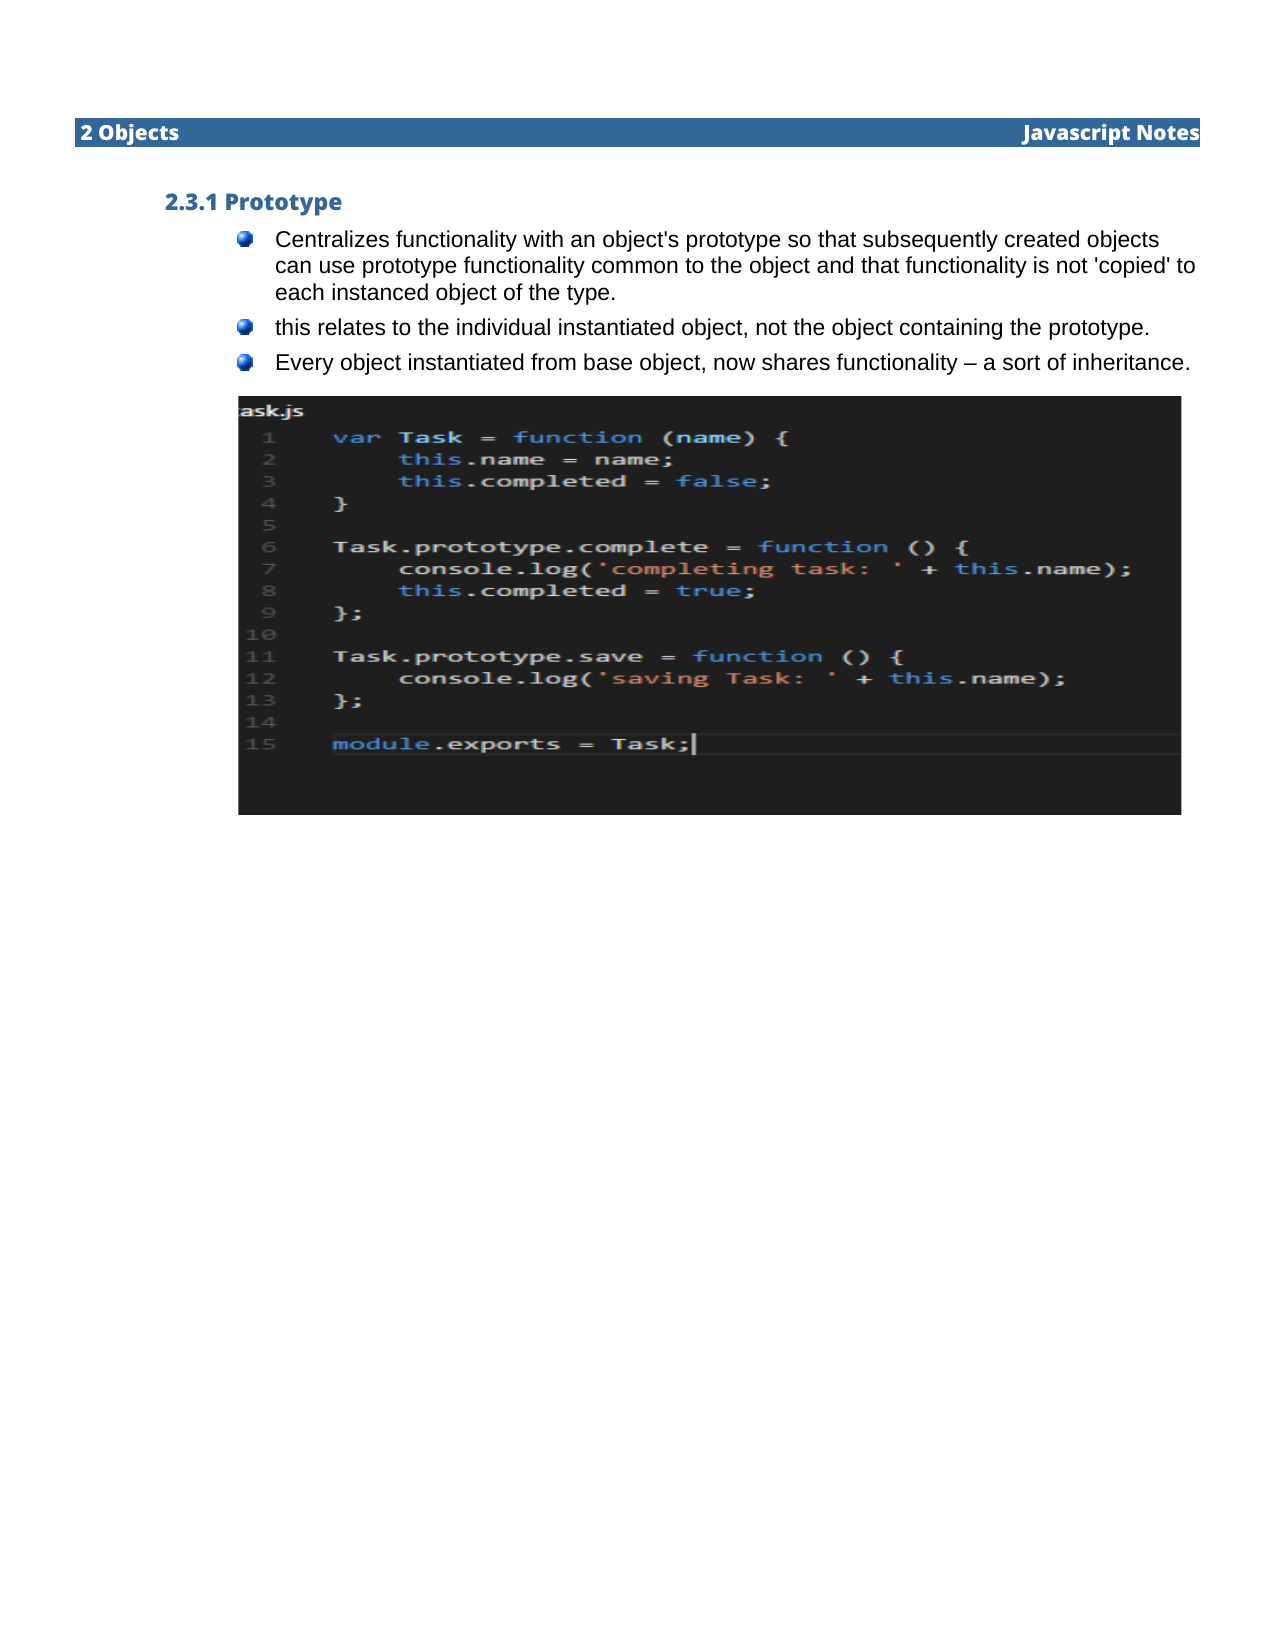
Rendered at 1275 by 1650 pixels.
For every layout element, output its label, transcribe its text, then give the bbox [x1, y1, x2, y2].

subtitle Prototype [75, 186, 1200, 217]
list Centralizes functionality with an object's prototype so that subsequently created objects can use prototype functionality common to the object and that functionality is not 'copied' to each instanced object of the type. [236, 226, 1200, 305]
picture [238, 396, 987, 539]
list Every object instantiated from base object, now shares functionality – a sort of inheritance. [236, 349, 1200, 375]
picture [237, 354, 253, 371]
list this relates to the individual instantiated object, not the object containing the prototype. [236, 314, 1200, 340]
picture [237, 319, 253, 335]
picture [237, 231, 253, 247]
